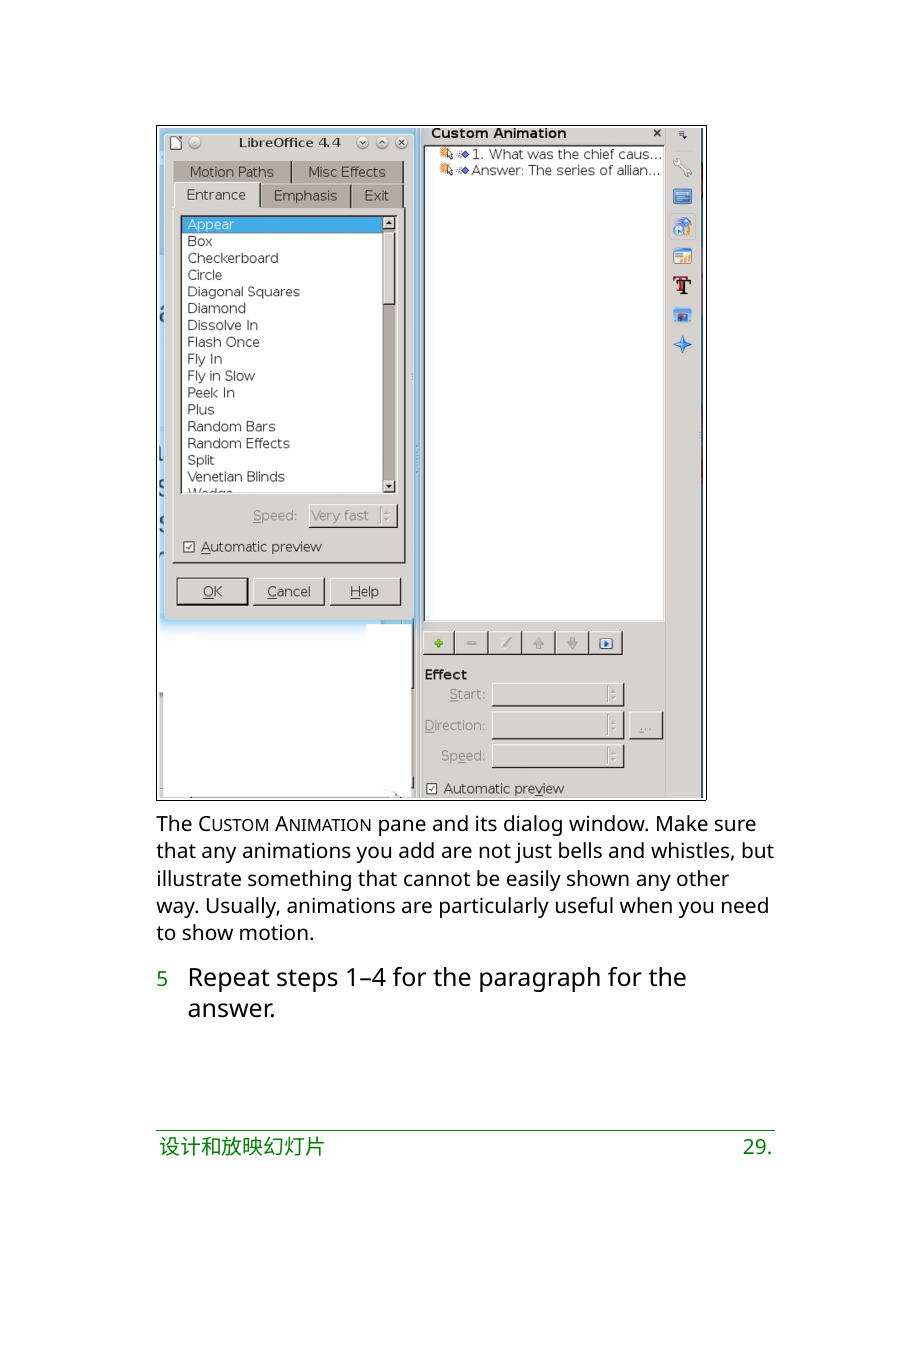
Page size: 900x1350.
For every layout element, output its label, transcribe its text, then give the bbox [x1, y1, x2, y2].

table_cell The Custom Animation pane and its dialog window. Make sure that any animations you add are not just bells and whistles, but illustrate something that cannot be easily shown any other way. Usually, animations are particularly useful when you need to show motion. [156, 802, 775, 946]
table_header [157, 126, 706, 800]
list Repeat steps 1–4 for the paragraph for the answer. [156, 961, 775, 1024]
table_header [156, 125, 775, 802]
picture [159, 128, 703, 798]
